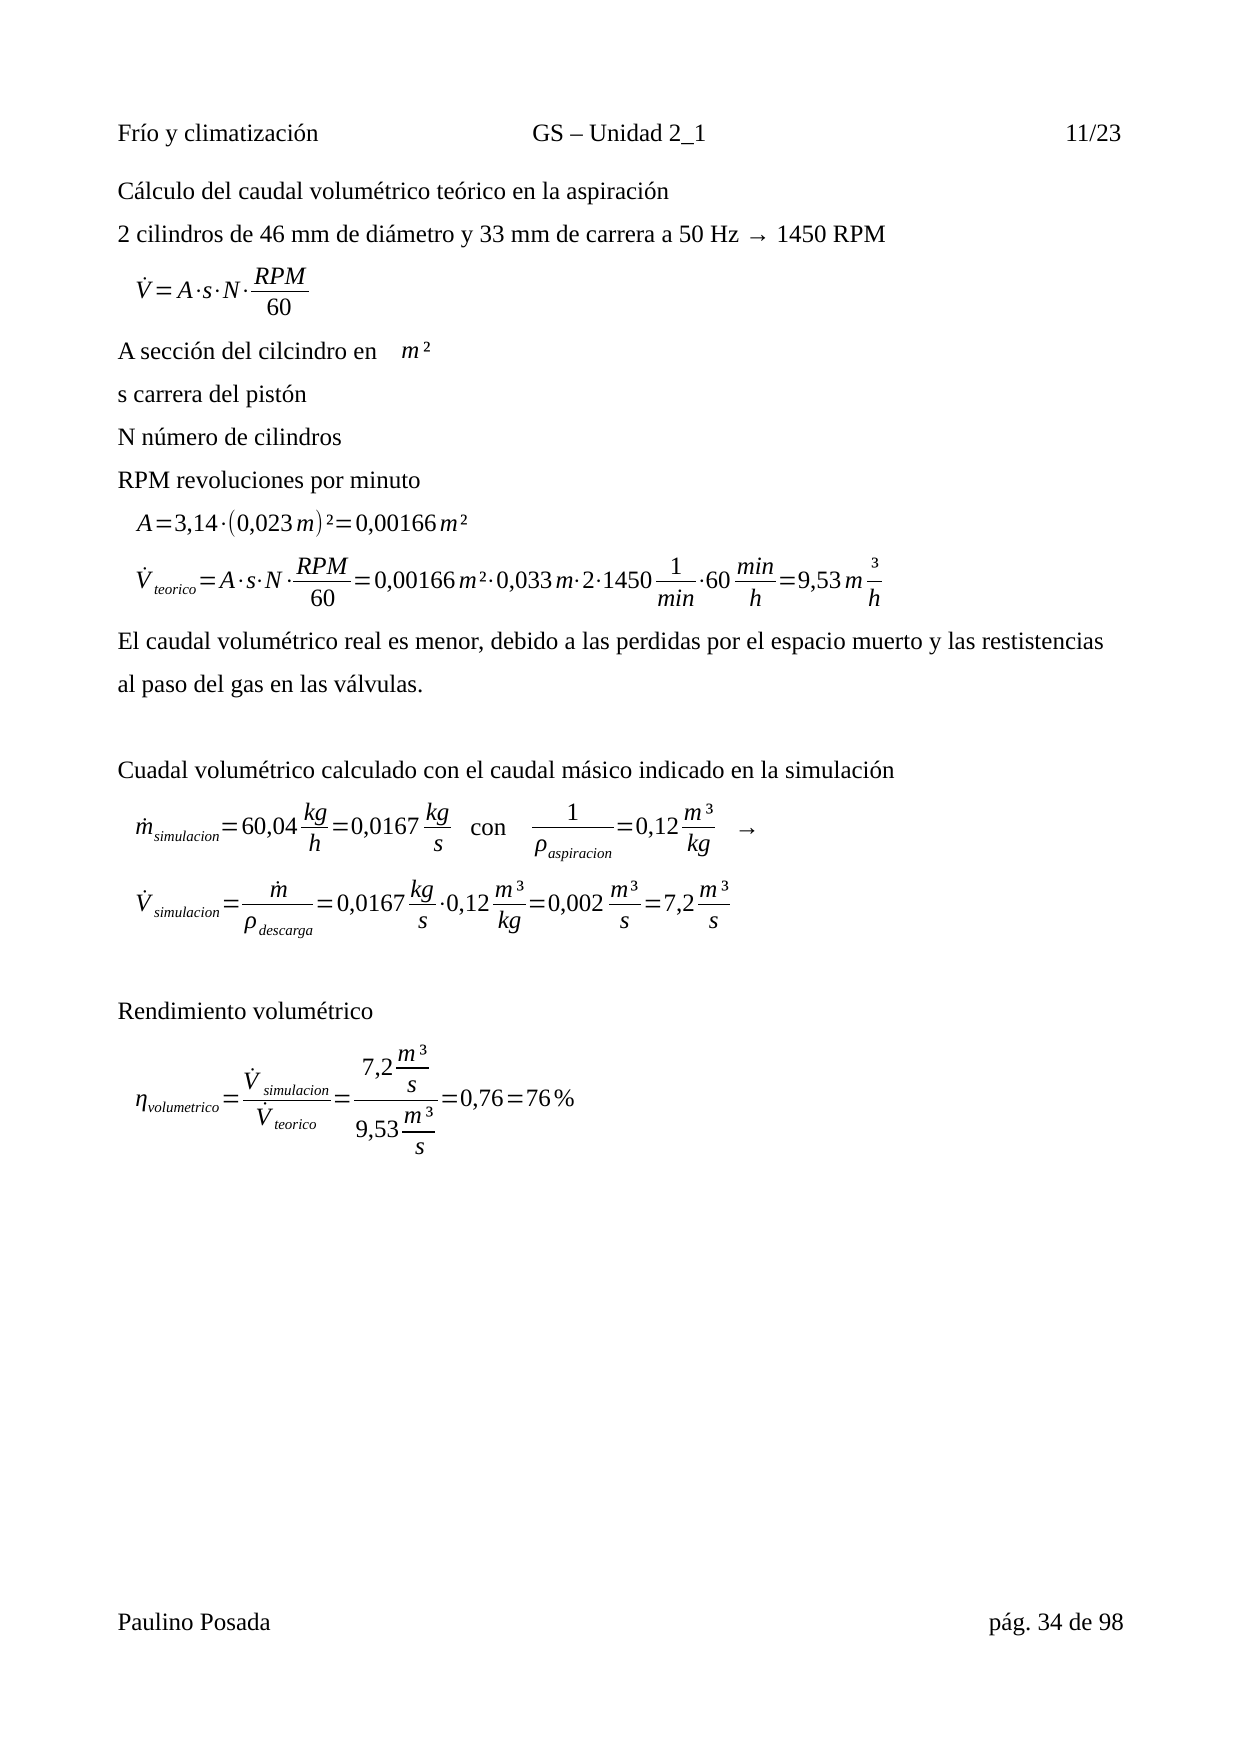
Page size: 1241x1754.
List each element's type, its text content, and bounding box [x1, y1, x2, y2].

text 2 cilindros de 46 mm de diámetro y 33 mm de carrera a 50 Hz → 1450 RPM [117, 219, 1123, 248]
text Cálculo del caudal volumétrico teórico en la aspiración [117, 176, 1123, 205]
text Rendimiento volumétrico [117, 996, 1123, 1025]
text N número de cilindros [117, 422, 1123, 451]
text con → [117, 799, 1123, 938]
text El caudal volumétrico real es menor, debido a las perdidas por el espacio muerto y las restistencias al paso del gas en las válvulas. [117, 626, 1123, 698]
text s carrera del pistón [117, 379, 1123, 408]
text A sección del cilcindro en [117, 336, 1123, 365]
text Cuadal volumétrico calculado con el caudal másico indicado en la simulación [117, 756, 1123, 784]
text RPM revoluciones por minuto [117, 465, 1123, 494]
